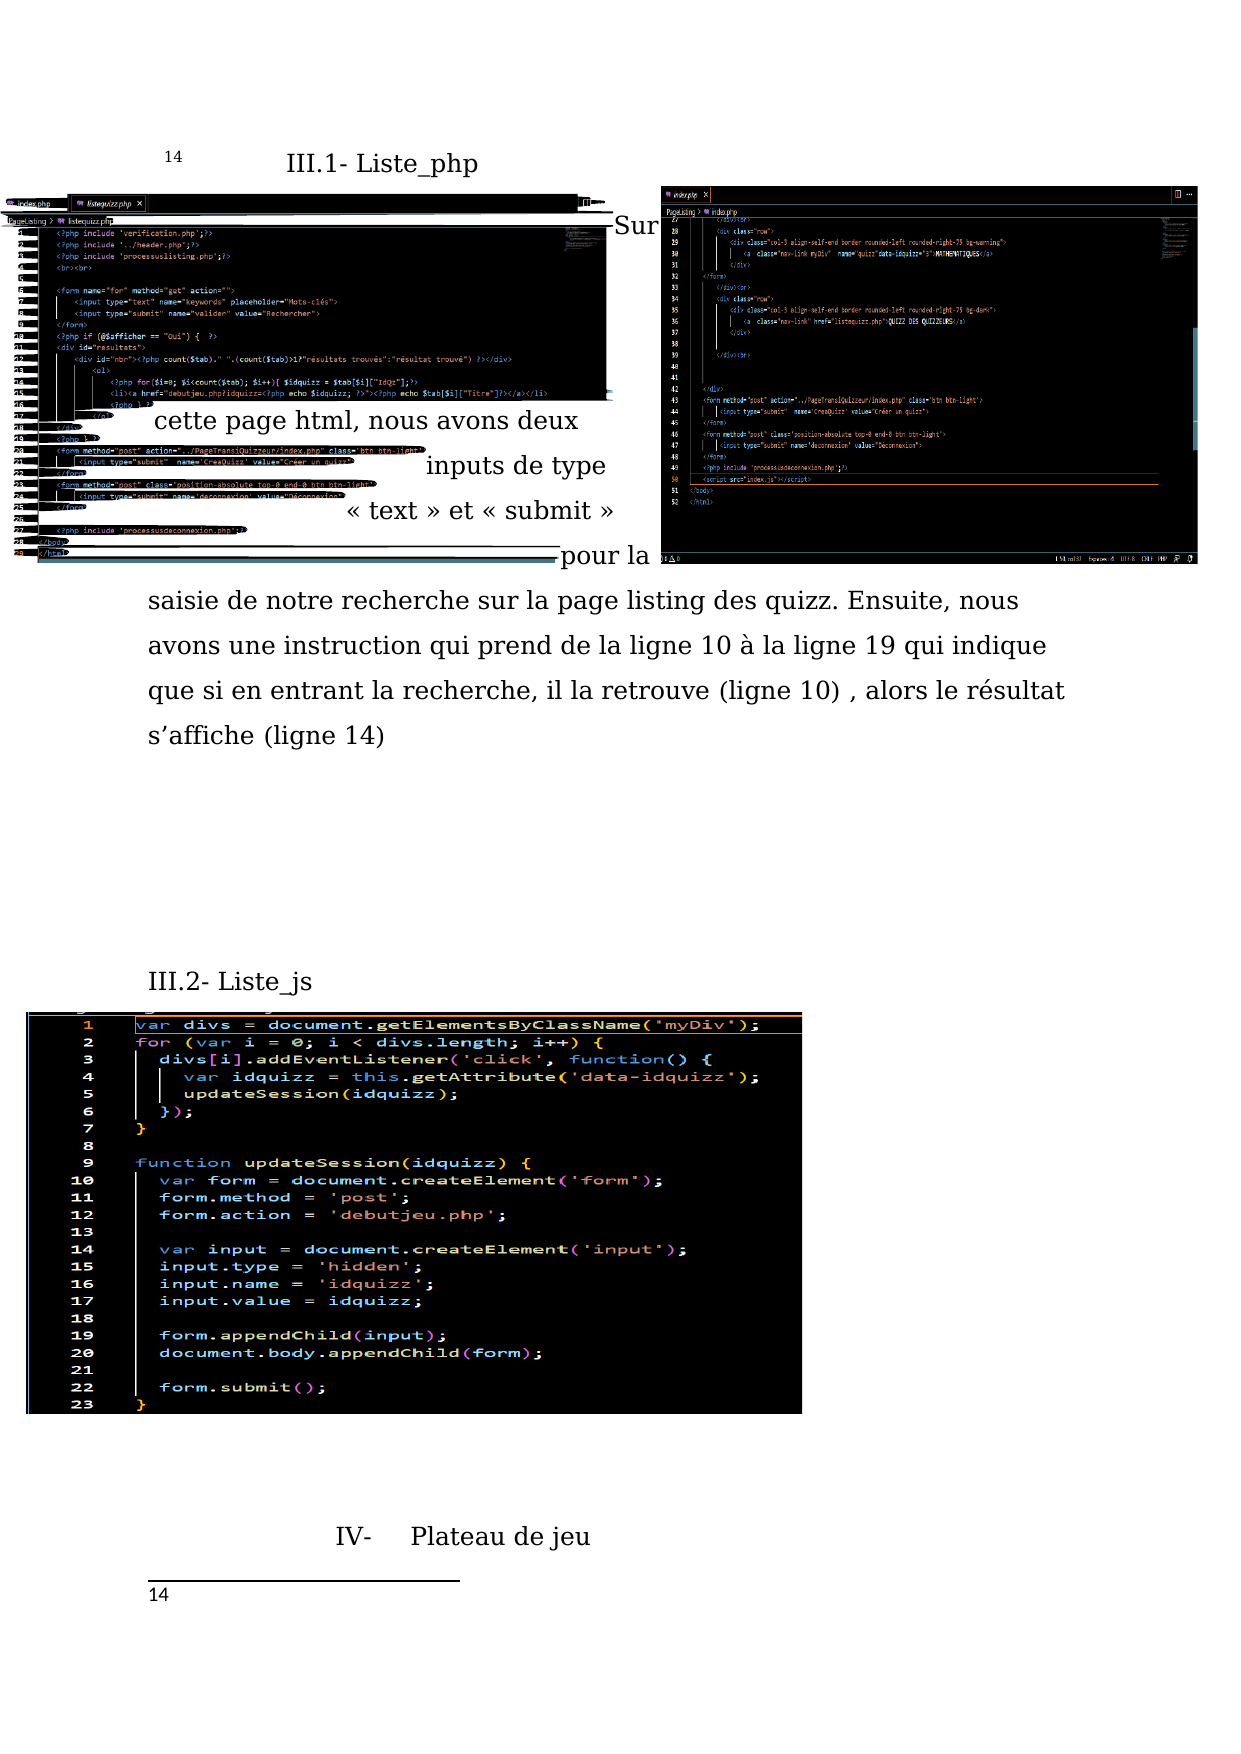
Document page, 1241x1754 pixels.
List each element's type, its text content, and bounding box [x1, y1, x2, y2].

text Sur cette page html, nous avons deux inputs de type « text » et « submit » pour la saisie de notre recherche sur la page listing des quizz. Ensuite, nous avons une instruction qui prend de la ligne 10 à la ligne 19 qui indique que si en entrant la recherche, il la retrouve (ligne 10) , alors le résultat s’affiche (ligne 14) [148, 209, 1093, 749]
text III.1- Liste_php [148, 148, 1093, 178]
list Plateau de jeu [335, 1521, 1093, 1551]
text III.2- Liste_js [148, 966, 1093, 996]
